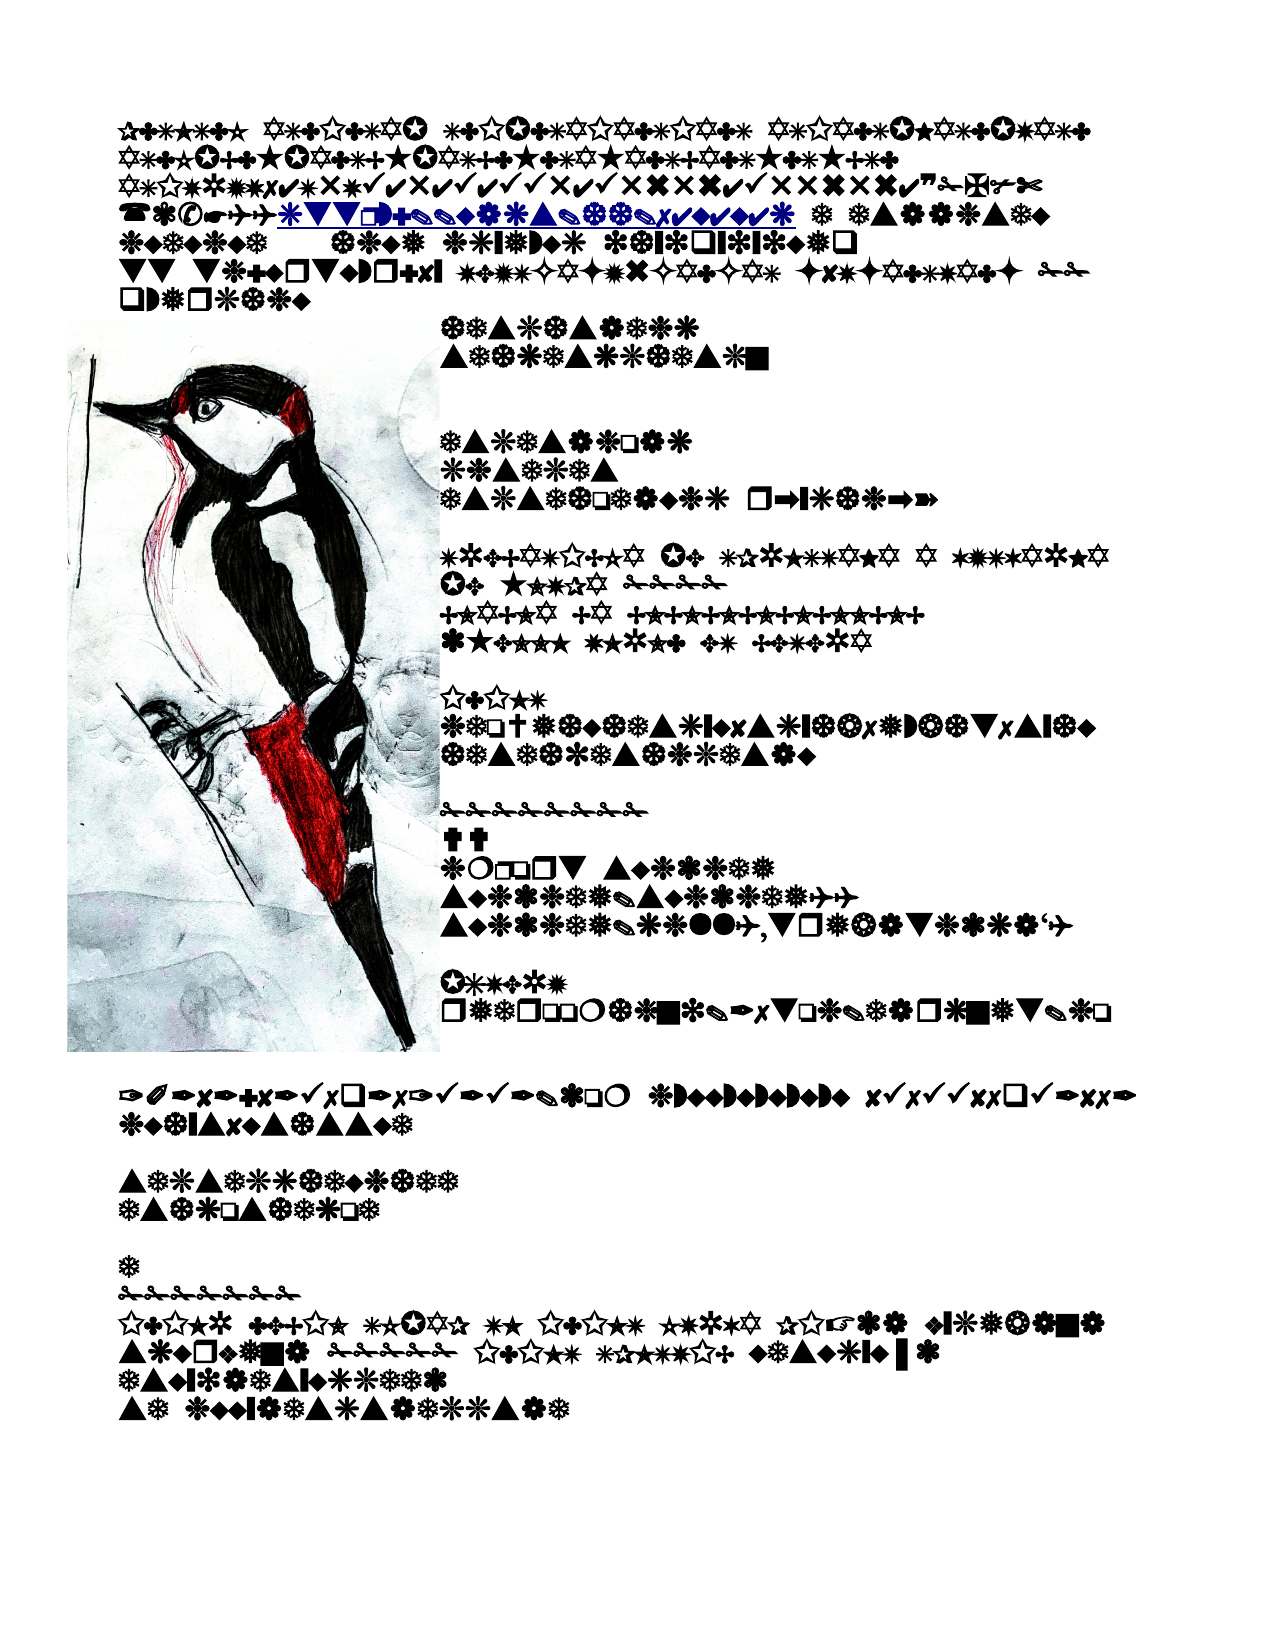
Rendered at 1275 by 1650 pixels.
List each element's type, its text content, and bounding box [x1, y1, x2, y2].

text fdsjfsadik [118, 317, 1157, 346]
text ?? [440, 829, 1157, 857]
text qwerjfiu [118, 289, 1157, 317]
text d [118, 1256, 1157, 1284]
text BLABLA BA BLBLBLBLBLBLLBLB [440, 602, 1157, 630]
text IDIOR DEBIL SKJAP TO IDIOT KURVA PI+ca vyjebana skurvena !!!!! IDIOT SPOTUIC udsuhyuzc dsuygadsyuhjddc [118, 1312, 1157, 1398]
text dsjdsaioak [440, 431, 1157, 459]
text sdfkdskjfdsjn [440, 346, 1157, 374]
text PDSOSDK ASDIDSAJ SDIJDSAIADSIADS ASIADSJNASDJUASD ASDKJBDHJADSBHJASBDHDSAHADSBADSHDSHBSD ASIURYW74T5W34543433543565643556564~!@#$%^&*()httpw://uaks.ff/74u4u4k d dsaaisdu iuduiud fiue ihyewuh gfygqygygueq [118, 118, 1157, 260]
text tt ti9urtuwr98y UEYTGAFY6GADGAS F8UFADSUADF !! [118, 260, 1157, 289]
text fdsdf\dsfijdsau [440, 744, 1157, 772]
picture [67, 320, 440, 1052]
text iufys8usfssud [118, 1113, 1157, 1142]
text suicide.suicide() [440, 886, 1157, 914]
text JQUERY redroomfing.27toi.darknet.io [440, 971, 1157, 1028]
text suicide.kill(‚trebaticka‘) [440, 914, 1157, 943]
text TREBATICKA JE SPROSTANA A VYTVARNA JE HLUPA !!!! [440, 545, 1157, 602]
text !!!!!!!! [440, 801, 1157, 829]
text import suicide [440, 857, 1157, 886]
text IDIOT ido=efufdshyu8shyfb7ewbft7syfu [440, 687, 1157, 744]
text dsjsdfodauih ráyhfiáý [440, 488, 1157, 516]
text 1028298237q2713232.com iwuuwuwuwuwu 8373387q32872 [118, 1085, 1157, 1113]
text !!!!!!! [118, 1284, 1157, 1312]
text ]HELLO WORLD ET CETERA [440, 630, 1157, 658]
text jisdjds [440, 459, 1157, 488]
text dsfkosfdkod [118, 1199, 1157, 1227]
text sd iuuyadshsadjjsad [118, 1398, 1157, 1426]
text sdjsdjhfduifdd [118, 1170, 1157, 1199]
